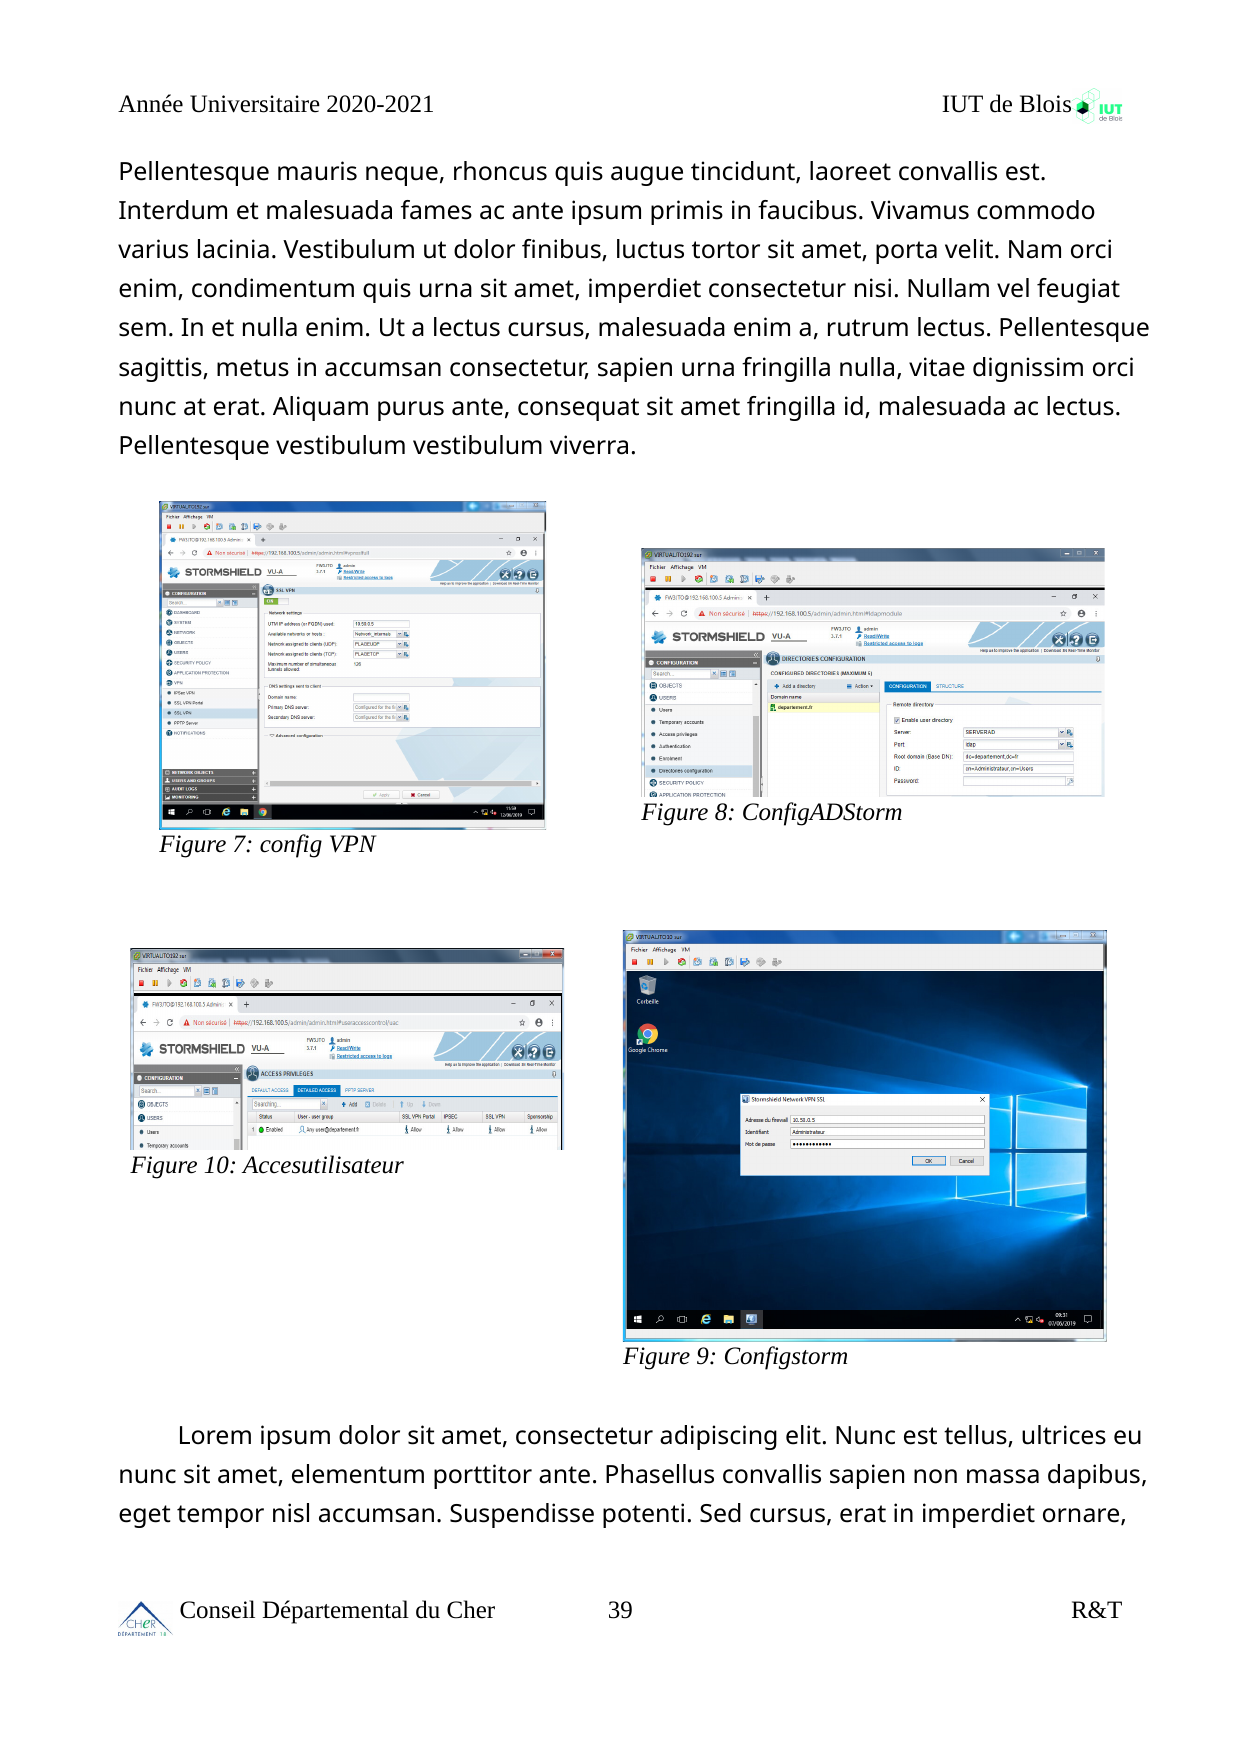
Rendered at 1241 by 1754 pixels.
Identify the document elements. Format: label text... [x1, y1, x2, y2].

text Figure 10: Accesutilisateur [130, 1150, 564, 1178]
picture [159, 501, 547, 830]
text Figure 9: Configstorm [623, 1342, 1107, 1370]
text Lorem ipsum dolor sit amet, consectetur adipiscing elit. Nunc est tellus, ultrices eu nunc sit amet, elementum porttitor ante. Phasellus convallis sapien non massa dapibus, eget tempor nisl accumsan. Suspendisse potenti. Sed cursus, erat in imperdiet ornare, [118, 1418, 1152, 1530]
text Figure 7: config VPN [159, 830, 546, 858]
picture [1071, 88, 1123, 124]
picture [130, 948, 565, 1150]
picture [622, 930, 1107, 1342]
picture [118, 1601, 174, 1636]
text Figure 8: ConfigADStorm [641, 797, 1104, 825]
picture [641, 548, 1105, 797]
text Pellentesque mauris neque, rhoncus quis augue tincidunt, laoreet convallis est. Interdum et malesuada fames ac ante ipsum primis in faucibus. Vivamus commodo varius lacinia. Vestibulum ut dolor finibus, luctus tortor sit amet, porta velit. Nam orci enim, condimentum quis urna sit amet, imperdiet consectetur nisi. Nullam vel feugiat sem. In et nulla enim. Ut a lectus cursus, malesuada enim a, rutrum lectus. Pellentesque sagittis, metus in accumsan consectetur, sapien urna fringilla nulla, vitae dignissim orci nunc at erat. Aliquam purus ante, consequat sit amet fringilla id, malesuada ac lectus. Pellentesque vestibulum vestibulum viverra. [118, 153, 1152, 462]
